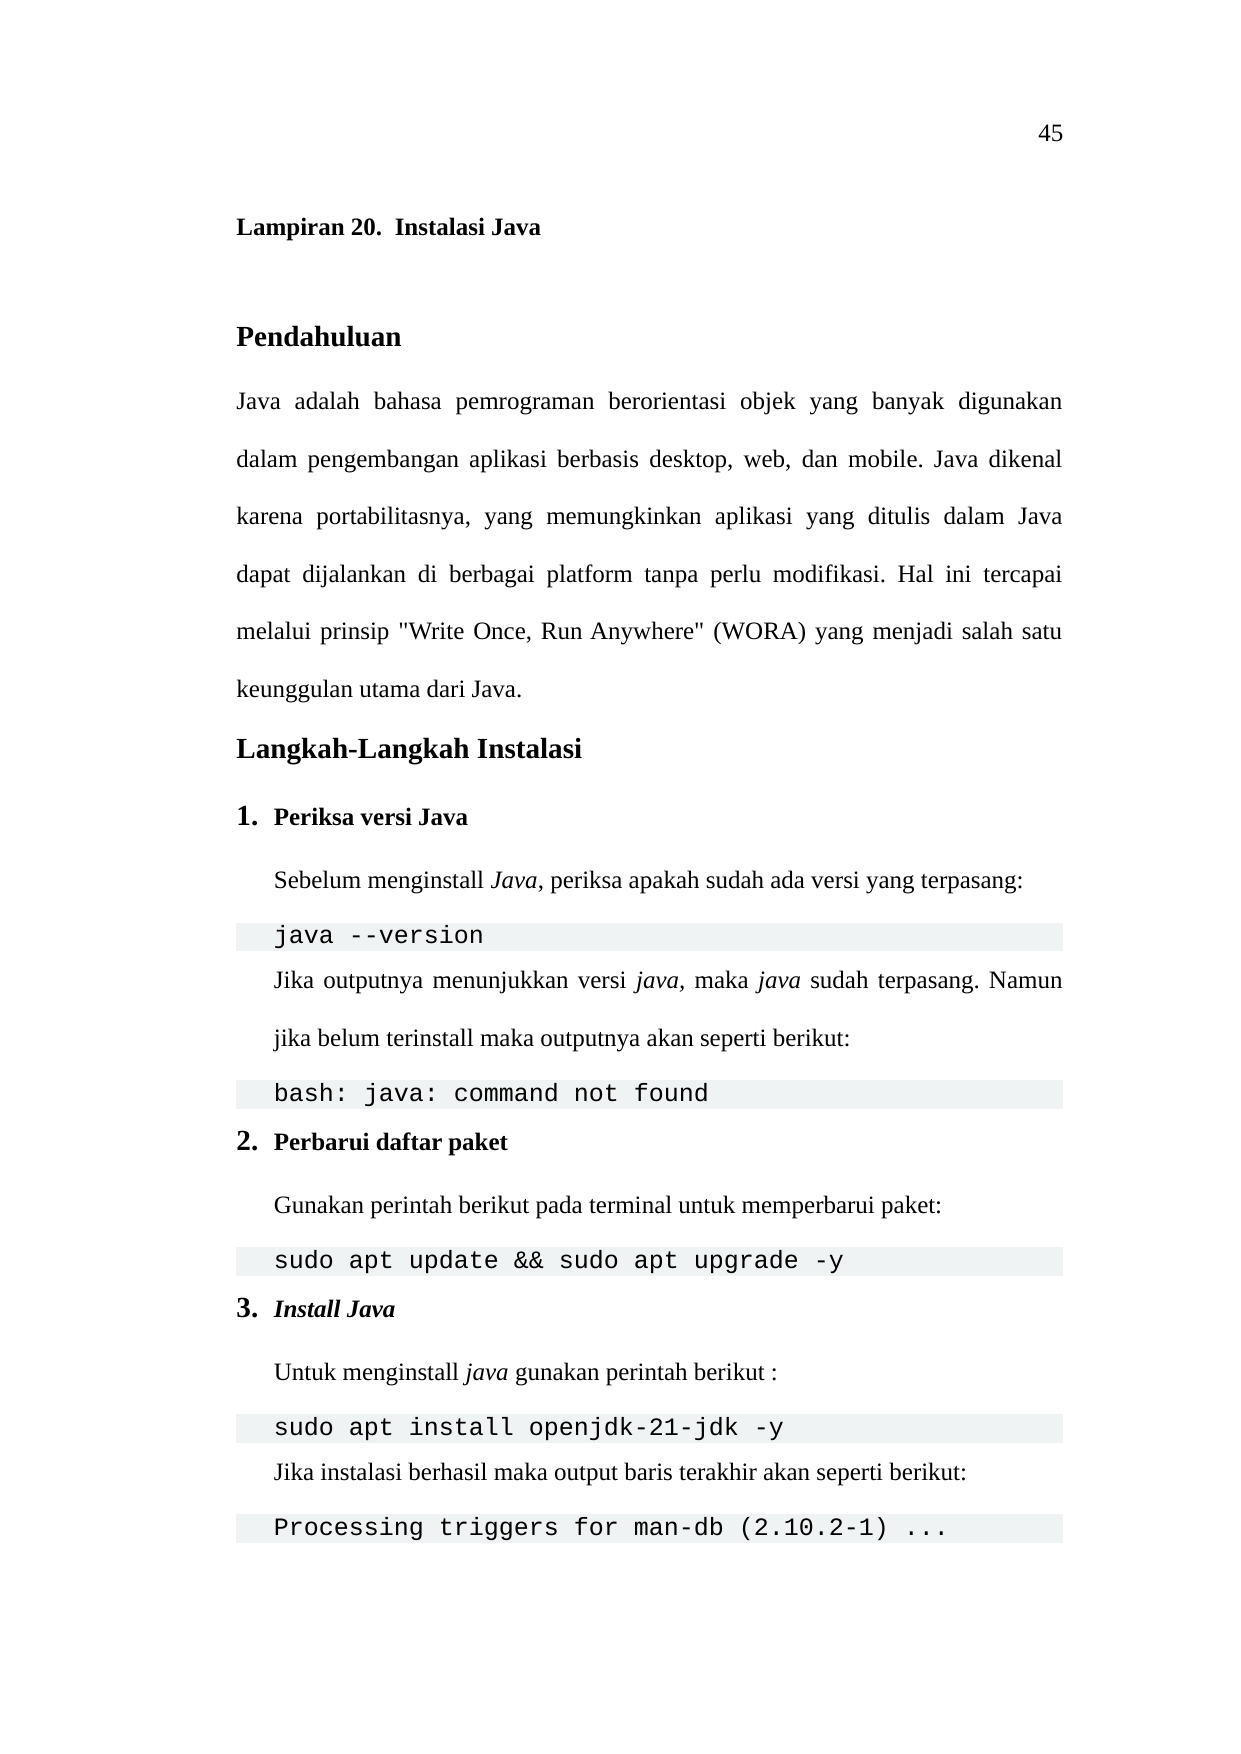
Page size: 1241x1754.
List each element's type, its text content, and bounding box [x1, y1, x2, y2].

list Install Java [236, 1290, 1063, 1323]
list Perbarui daftar paket [236, 1123, 1063, 1156]
list Jika outputnya menunjukkan versi java, maka java sudah terpasang. Namun jika belum terinstall maka outputnya akan seperti berikut: [236, 965, 1063, 1052]
list Sebelum menginstall Java, periksa apakah sudah ada versi yang terpasang: [236, 865, 1063, 894]
text Pendahuluan [236, 319, 1063, 353]
list Untuk menginstall java gunakan perintah berikut : [236, 1357, 1063, 1386]
list sudo apt install openjdk-21-jdk -y [236, 1414, 1063, 1443]
list Jika instalasi berhasil maka output baris terakhir akan seperti berikut: [236, 1457, 1063, 1486]
text Java adalah bahasa pemrograman berorientasi objek yang banyak digunakan dalam pengembangan aplikasi berbasis desktop, web, dan mobile. Java dikenal karena portabilitasnya, yang memungkinkan aplikasi yang ditulis dalam Java dapat dijalankan di berbagai platform tanpa perlu modifikasi. Hal ini tercapai melalui prinsip "Write Once, Run Anywhere" (WORA) yang menjadi salah satu keunggulan utama dari Java. [236, 386, 1063, 702]
list java --version [236, 923, 1063, 951]
subtitle Instalasi Java [236, 212, 1063, 241]
list Periksa versi Java [236, 798, 1063, 832]
text Langkah-Langkah Instalasi [236, 731, 1063, 765]
list bash: java: command not found [236, 1080, 1063, 1109]
list Processing triggers for man-db (2.10.2-1) ... [236, 1514, 1063, 1543]
list sudo apt update && sudo apt upgrade -y [236, 1247, 1063, 1276]
list Gunakan perintah berikut pada terminal untuk memperbarui paket: [236, 1190, 1063, 1219]
